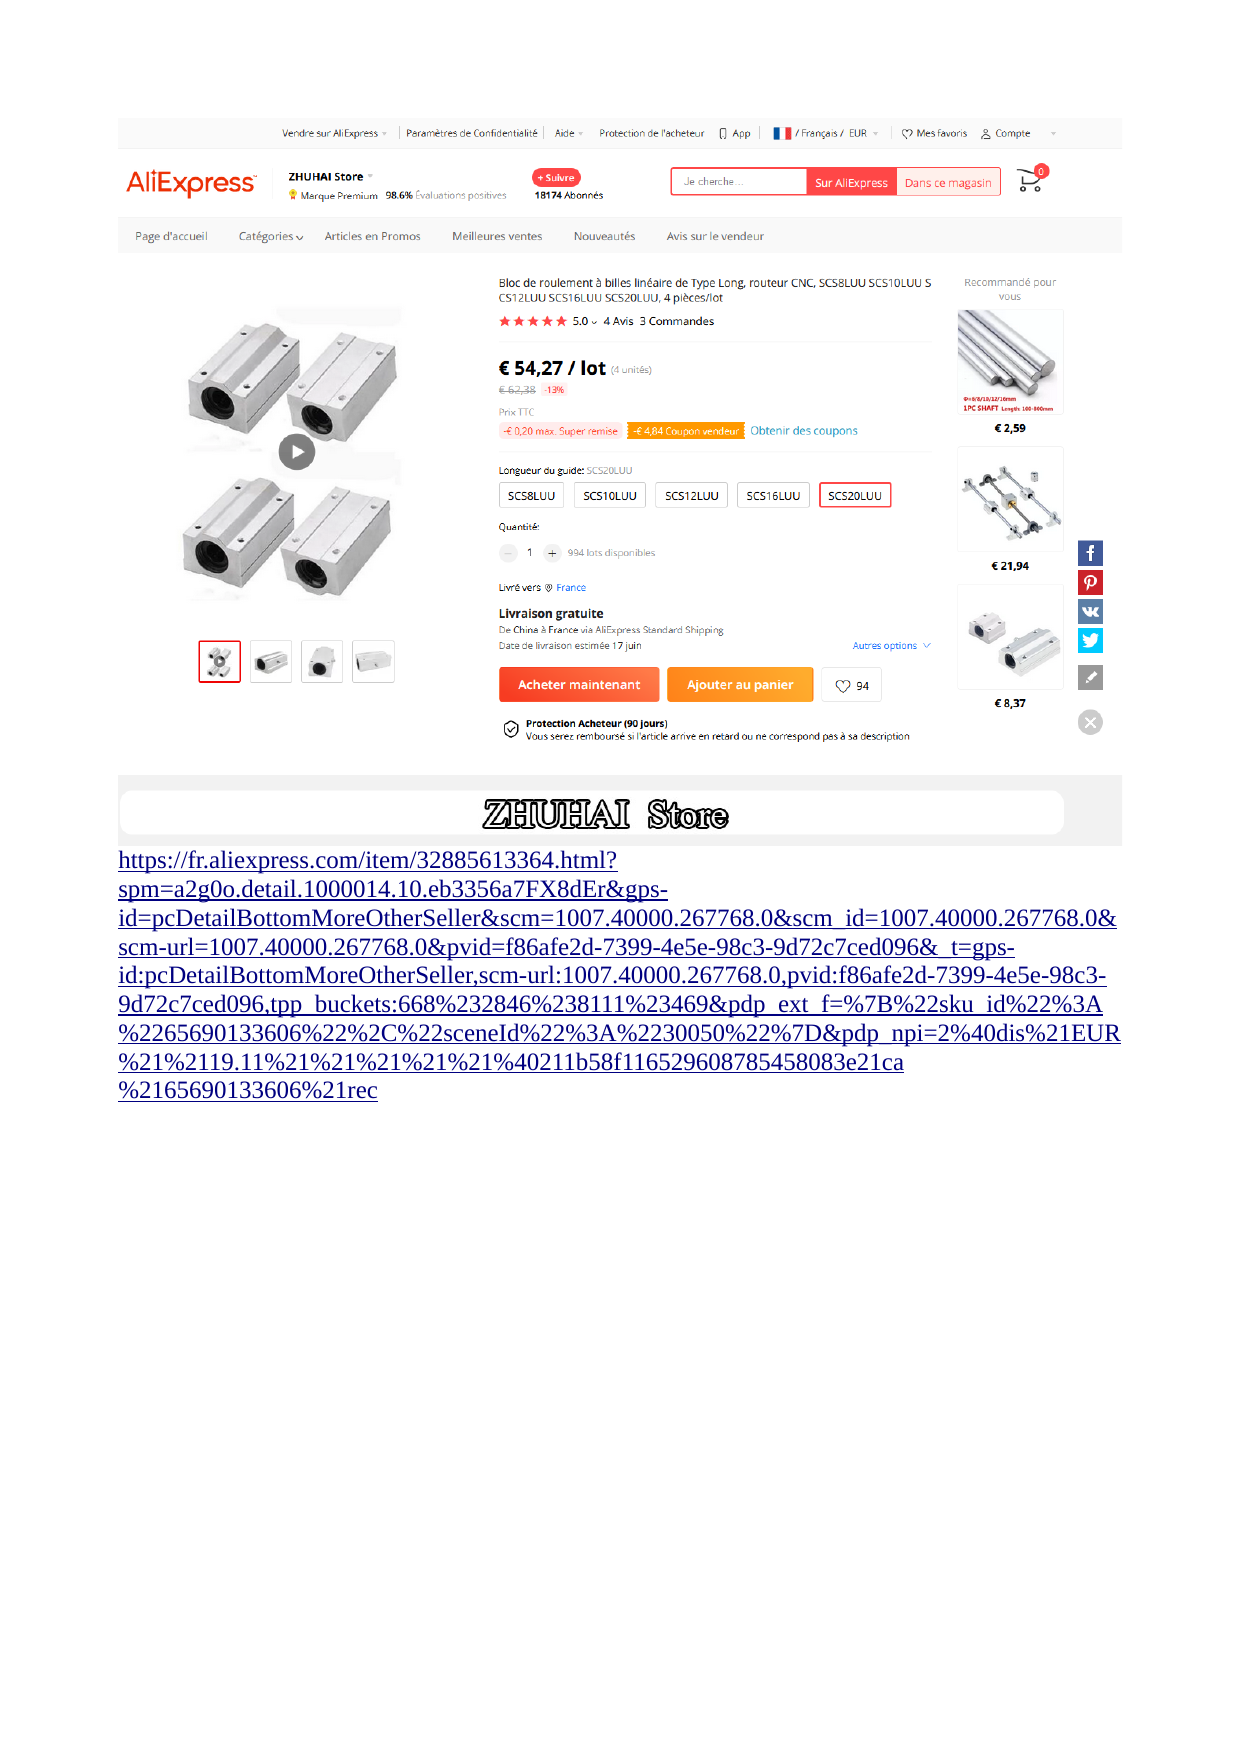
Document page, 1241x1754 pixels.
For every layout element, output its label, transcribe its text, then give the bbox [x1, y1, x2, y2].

text https://fr.aliexpress.com/item/32885613364.html?spm=a2g0o.detail.1000014.10.eb3356a7FX8dEr&gps-id=pcDetailBottomMoreOtherSeller&scm=1007.40000.267768.0&scm_id=1007.40000.267768.0&scm-url=1007.40000.267768.0&pvid=f86afe2d-7399-4e5e-98c3-9d72c7ced096&_t=gps-id:pcDetailBottomMoreOtherSeller,scm-url:1007.40000.267768.0,pvid:f86afe2d-7399-4e5e-98c3-9d72c7ced096,tpp_buckets:668%232846%238111%23469&pdp_ext_f=%7B%22sku_id%22%3A%2265690133606%22%2C%22sceneId%22%3A%2230050%22%7D&pdp_npi=2%40dis%21EUR%21%2119.11%21%21%21%21%21%40211b58f116529608785458083e21ca%2165690133606%21rec [118, 846, 1122, 1104]
picture [118, 118, 1123, 846]
